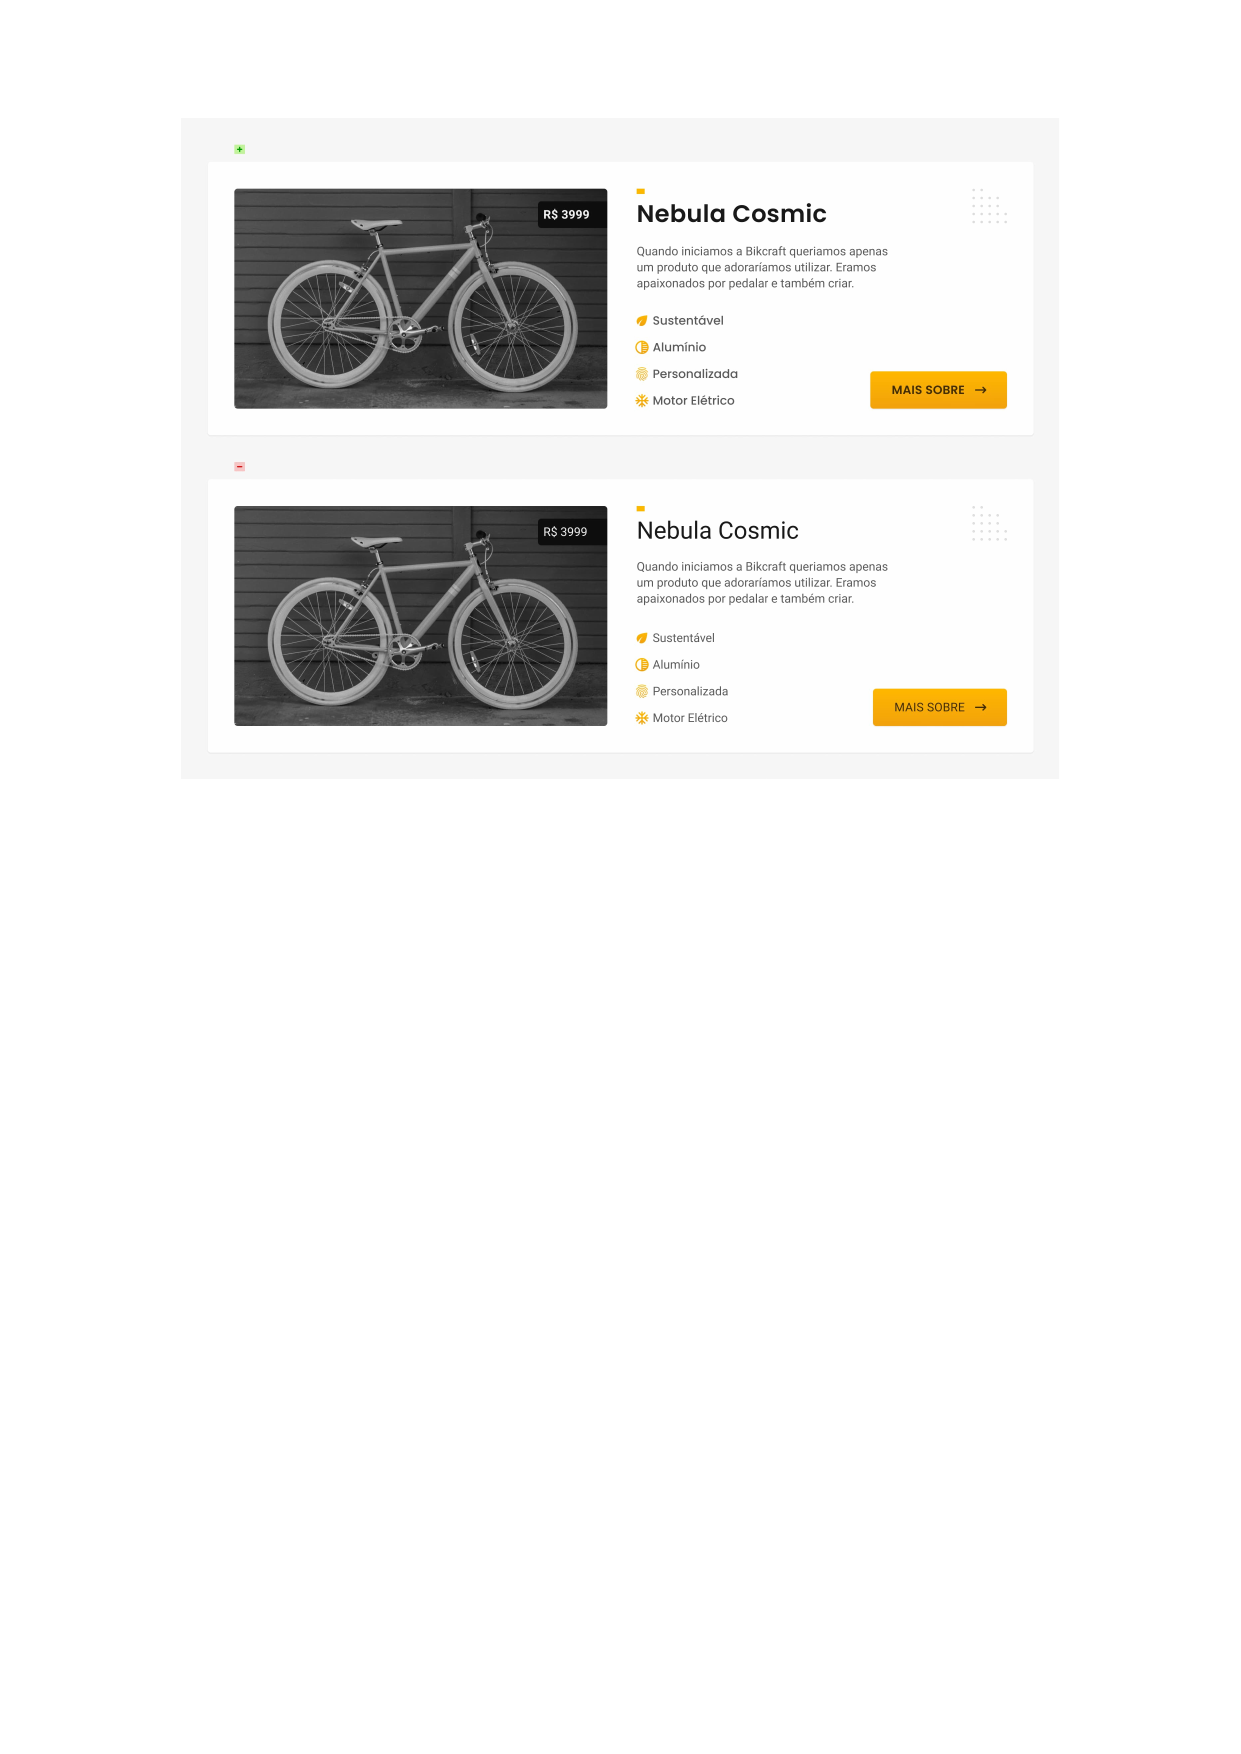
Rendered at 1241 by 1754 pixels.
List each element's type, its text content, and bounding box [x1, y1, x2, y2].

text Apesar da Roboto (corpo de texto) e Poppins (título, lista e botão) serem ambas sem serifas, a Poppins é uma geométrica e possui características diferentes o suficientes para criar contraste entre as mesmas. [118, 807, 1122, 920]
picture [181, 118, 1060, 779]
